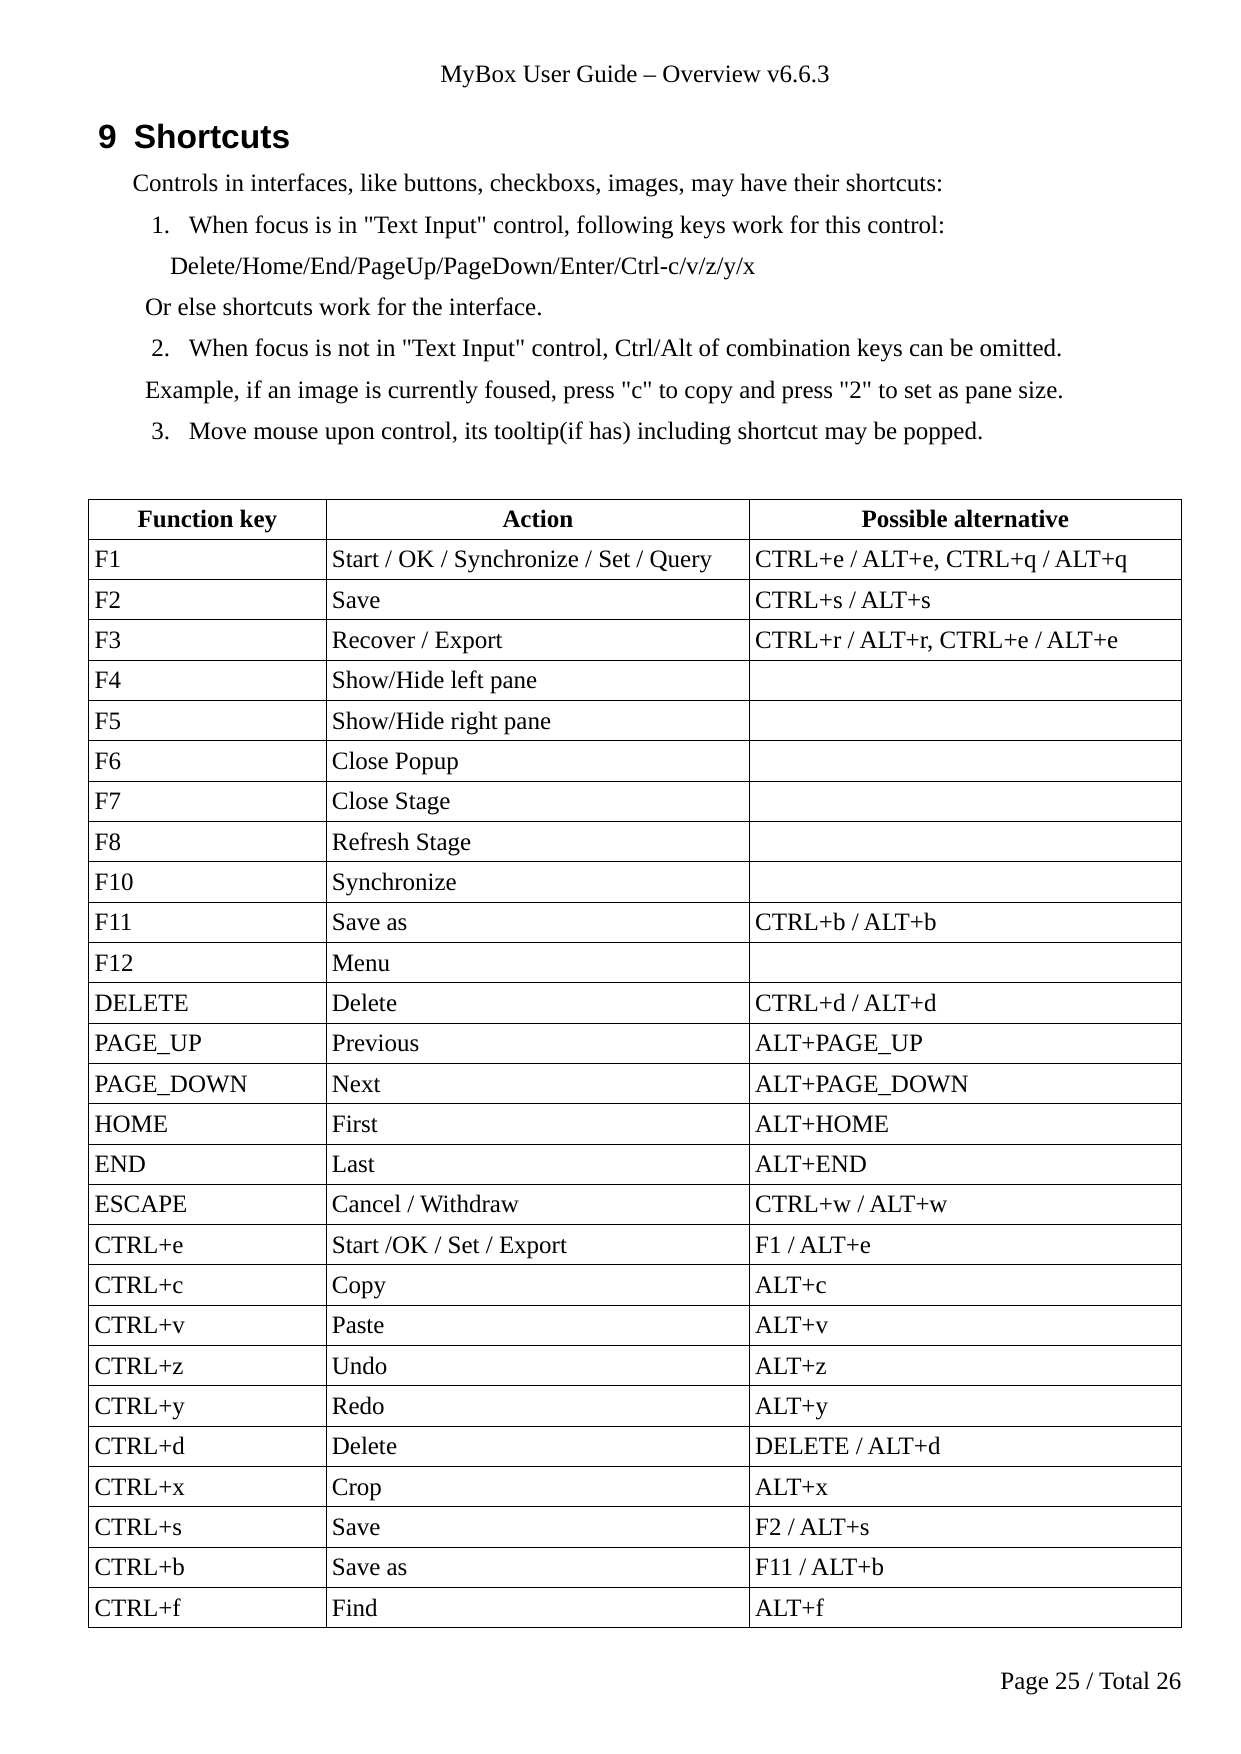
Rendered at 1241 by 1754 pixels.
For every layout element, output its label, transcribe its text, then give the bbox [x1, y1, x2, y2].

table_cell F8 [89, 822, 326, 861]
table_cell CTRL+r / ALT+r, CTRL+e / ALT+e [750, 620, 1181, 660]
table_header Action [327, 500, 749, 539]
table_cell END [89, 1145, 326, 1184]
table_cell F1 / ALT+e [750, 1225, 1181, 1264]
table_cell Previous [327, 1024, 749, 1063]
table_cell F11 [89, 903, 326, 942]
text Delete/Home/End/PageUp/PageDown/Enter/Ctrl-c/v/z/y/x [88, 251, 1181, 280]
table_cell Recover / Export [327, 620, 749, 660]
table_cell ESCAPE [89, 1185, 326, 1224]
table_cell [750, 862, 1181, 902]
table_cell Delete [327, 983, 749, 1022]
table_cell Delete [327, 1427, 749, 1466]
table_cell ALT+c [750, 1265, 1181, 1305]
list Move mouse upon control, its tooltip(if has) including shortcut may be popped. [151, 416, 1181, 445]
table_cell [750, 741, 1181, 781]
table_cell F12 [89, 943, 326, 982]
table_cell CTRL+s / ALT+s [750, 580, 1181, 619]
table_cell Start / OK / Synchronize / Set / Query [327, 540, 749, 579]
table_cell ALT+x [750, 1467, 1181, 1506]
table_cell ALT+z [750, 1346, 1181, 1385]
table_cell CTRL+b [89, 1548, 326, 1587]
table_cell DELETE / ALT+d [750, 1427, 1181, 1466]
table_cell Copy [327, 1265, 749, 1305]
table_cell Next [327, 1064, 749, 1103]
text Example, if an image is currently foused, press "c" to copy and press "2" to set as pane size. [88, 375, 1181, 403]
table_cell Paste [327, 1306, 749, 1345]
table_cell CTRL+y [89, 1386, 326, 1426]
table_cell PAGE_UP [89, 1024, 326, 1063]
table_cell CTRL+c [89, 1265, 326, 1305]
table_cell F7 [89, 782, 326, 821]
subtitle Shortcuts [88, 117, 1181, 156]
table_header Function key [89, 500, 326, 539]
table_cell First [327, 1104, 749, 1143]
table_cell F2 [89, 580, 326, 619]
list When focus is not in "Text Input" control, Ctrl/Alt of combination keys can be omitted. [151, 333, 1181, 362]
table_cell CTRL+x [89, 1467, 326, 1506]
table_cell Redo [327, 1386, 749, 1426]
table_cell ALT+y [750, 1386, 1181, 1426]
table_cell Crop [327, 1467, 749, 1506]
table_cell Save as [327, 903, 749, 942]
table_cell HOME [89, 1104, 326, 1143]
table_cell ALT+PAGE_UP [750, 1024, 1181, 1063]
table_cell Close Stage [327, 782, 749, 821]
table_cell Save as [327, 1548, 749, 1587]
table_cell DELETE [89, 983, 326, 1022]
table_cell PAGE_DOWN [89, 1064, 326, 1103]
table_cell CTRL+e / ALT+e, CTRL+q / ALT+q [750, 540, 1181, 579]
table_cell Refresh Stage [327, 822, 749, 861]
table_cell Close Popup [327, 741, 749, 781]
table_cell [750, 943, 1181, 982]
table_cell Last [327, 1145, 749, 1184]
table_cell CTRL+w / ALT+w [750, 1185, 1181, 1224]
table_cell Save [327, 580, 749, 619]
table_cell F5 [89, 701, 326, 740]
table_cell CTRL+s [89, 1507, 326, 1547]
table_cell Cancel / Withdraw [327, 1185, 749, 1224]
table_cell F11 / ALT+b [750, 1548, 1181, 1587]
table_cell Menu [327, 943, 749, 982]
table_cell ALT+END [750, 1145, 1181, 1184]
table_cell CTRL+d [89, 1427, 326, 1466]
table_cell ALT+v [750, 1306, 1181, 1345]
table_cell ALT+PAGE_DOWN [750, 1064, 1181, 1103]
table_cell CTRL+b / ALT+b [750, 903, 1181, 942]
table_cell [750, 822, 1181, 861]
table_cell CTRL+f [89, 1588, 326, 1627]
table_cell F10 [89, 862, 326, 902]
table_cell F2 / ALT+s [750, 1507, 1181, 1547]
table_cell F4 [89, 661, 326, 700]
text Or else shortcuts work for the interface. [88, 292, 1181, 321]
table_cell F1 [89, 540, 326, 579]
table_cell [750, 701, 1181, 740]
table_cell Synchronize [327, 862, 749, 902]
table_cell ALT+f [750, 1588, 1181, 1627]
table_cell ALT+HOME [750, 1104, 1181, 1143]
table_cell CTRL+d / ALT+d [750, 983, 1181, 1022]
table_cell CTRL+e [89, 1225, 326, 1264]
table_cell Save [327, 1507, 749, 1547]
table_cell CTRL+v [89, 1306, 326, 1345]
table_cell Show/Hide left pane [327, 661, 749, 700]
table_cell F3 [89, 620, 326, 660]
table_cell Find [327, 1588, 749, 1627]
table_cell [750, 661, 1181, 700]
table_cell F6 [89, 741, 326, 781]
table_cell Start /OK / Set / Export [327, 1225, 749, 1264]
text Controls in interfaces, like buttons, checkboxs, images, may have their shortcuts: [88, 168, 1181, 197]
table_cell CTRL+z [89, 1346, 326, 1385]
table_header Possible alternative [750, 500, 1181, 539]
table_cell Show/Hide right pane [327, 701, 749, 740]
table_cell [750, 782, 1181, 821]
table_cell Undo [327, 1346, 749, 1385]
list When focus is in "Text Input" control, following keys work for this control: [151, 210, 1181, 238]
